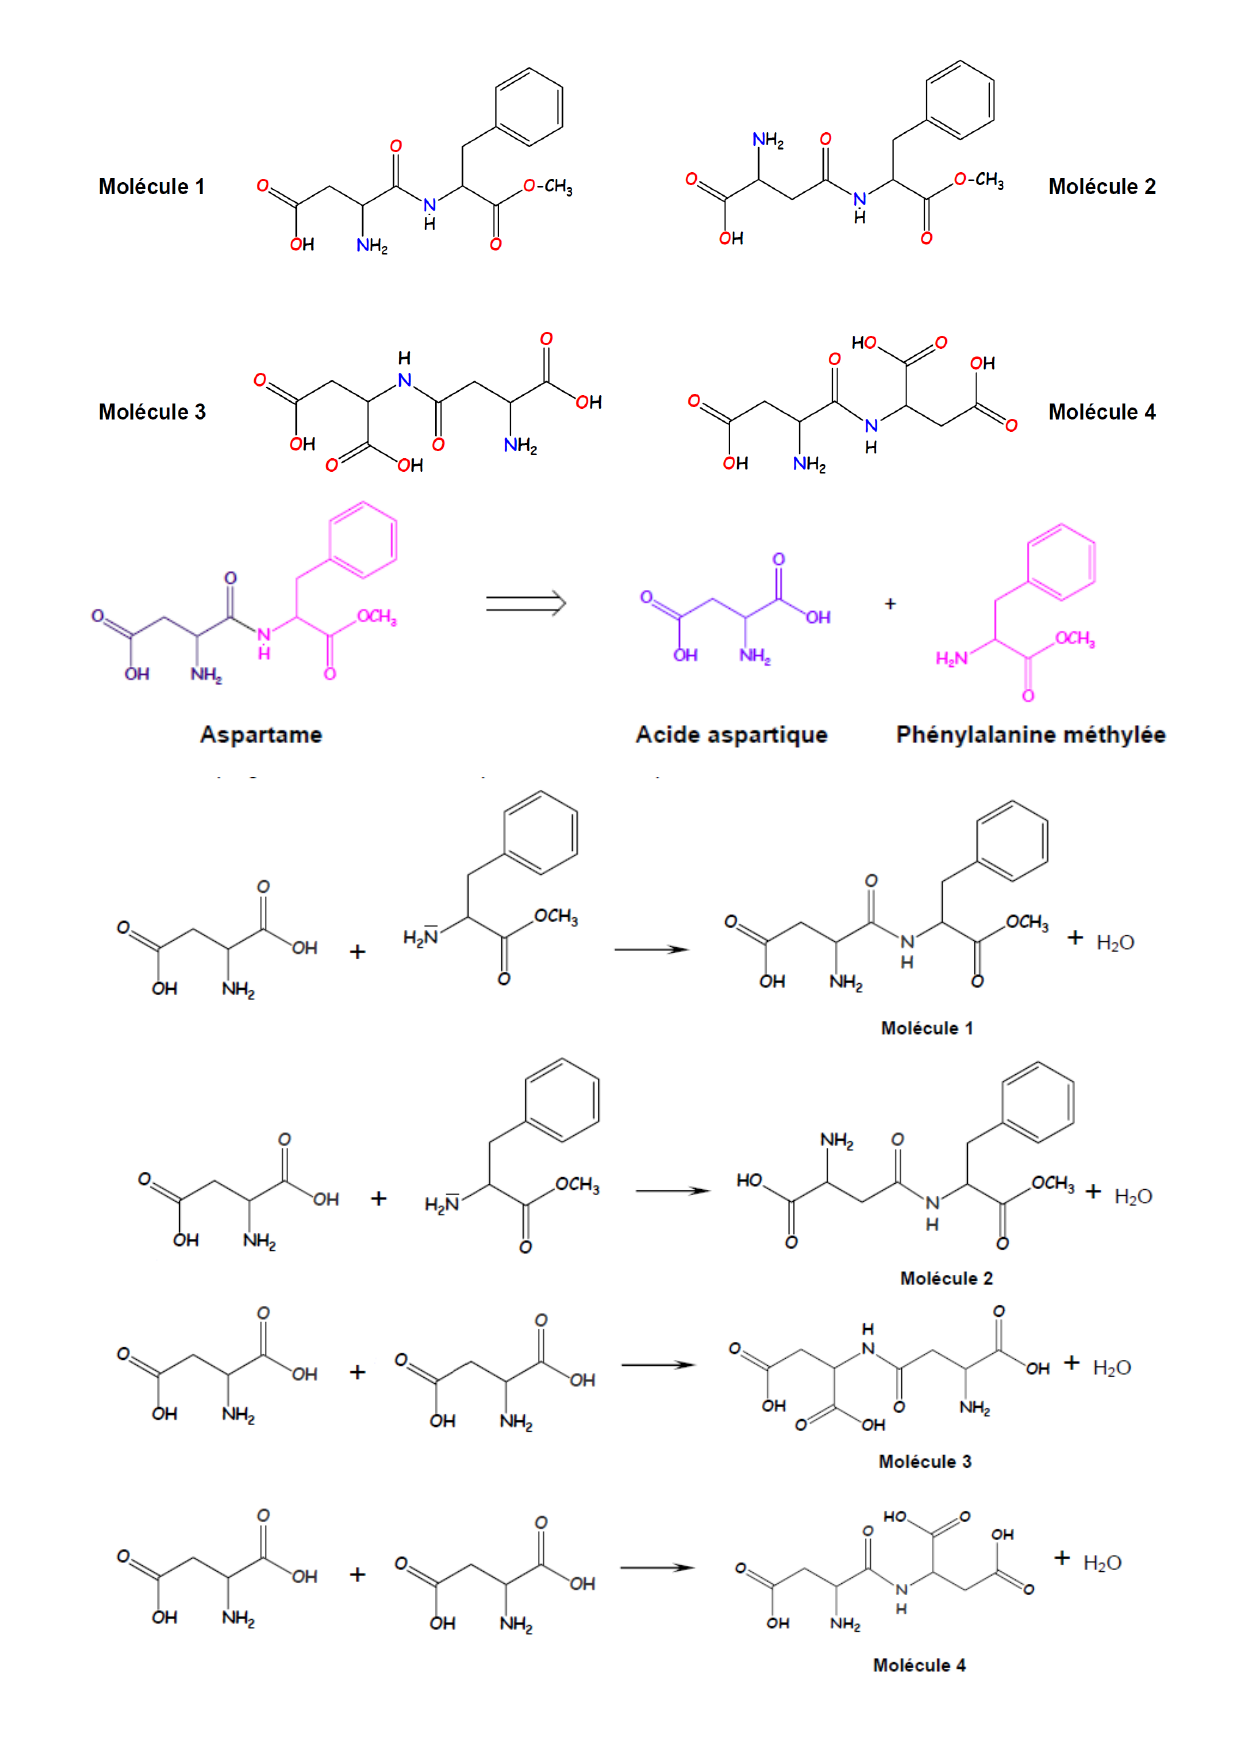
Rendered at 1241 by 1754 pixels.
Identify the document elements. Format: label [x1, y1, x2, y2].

picture [88, 498, 1173, 754]
picture [88, 777, 1167, 1692]
picture [97, 59, 1158, 475]
